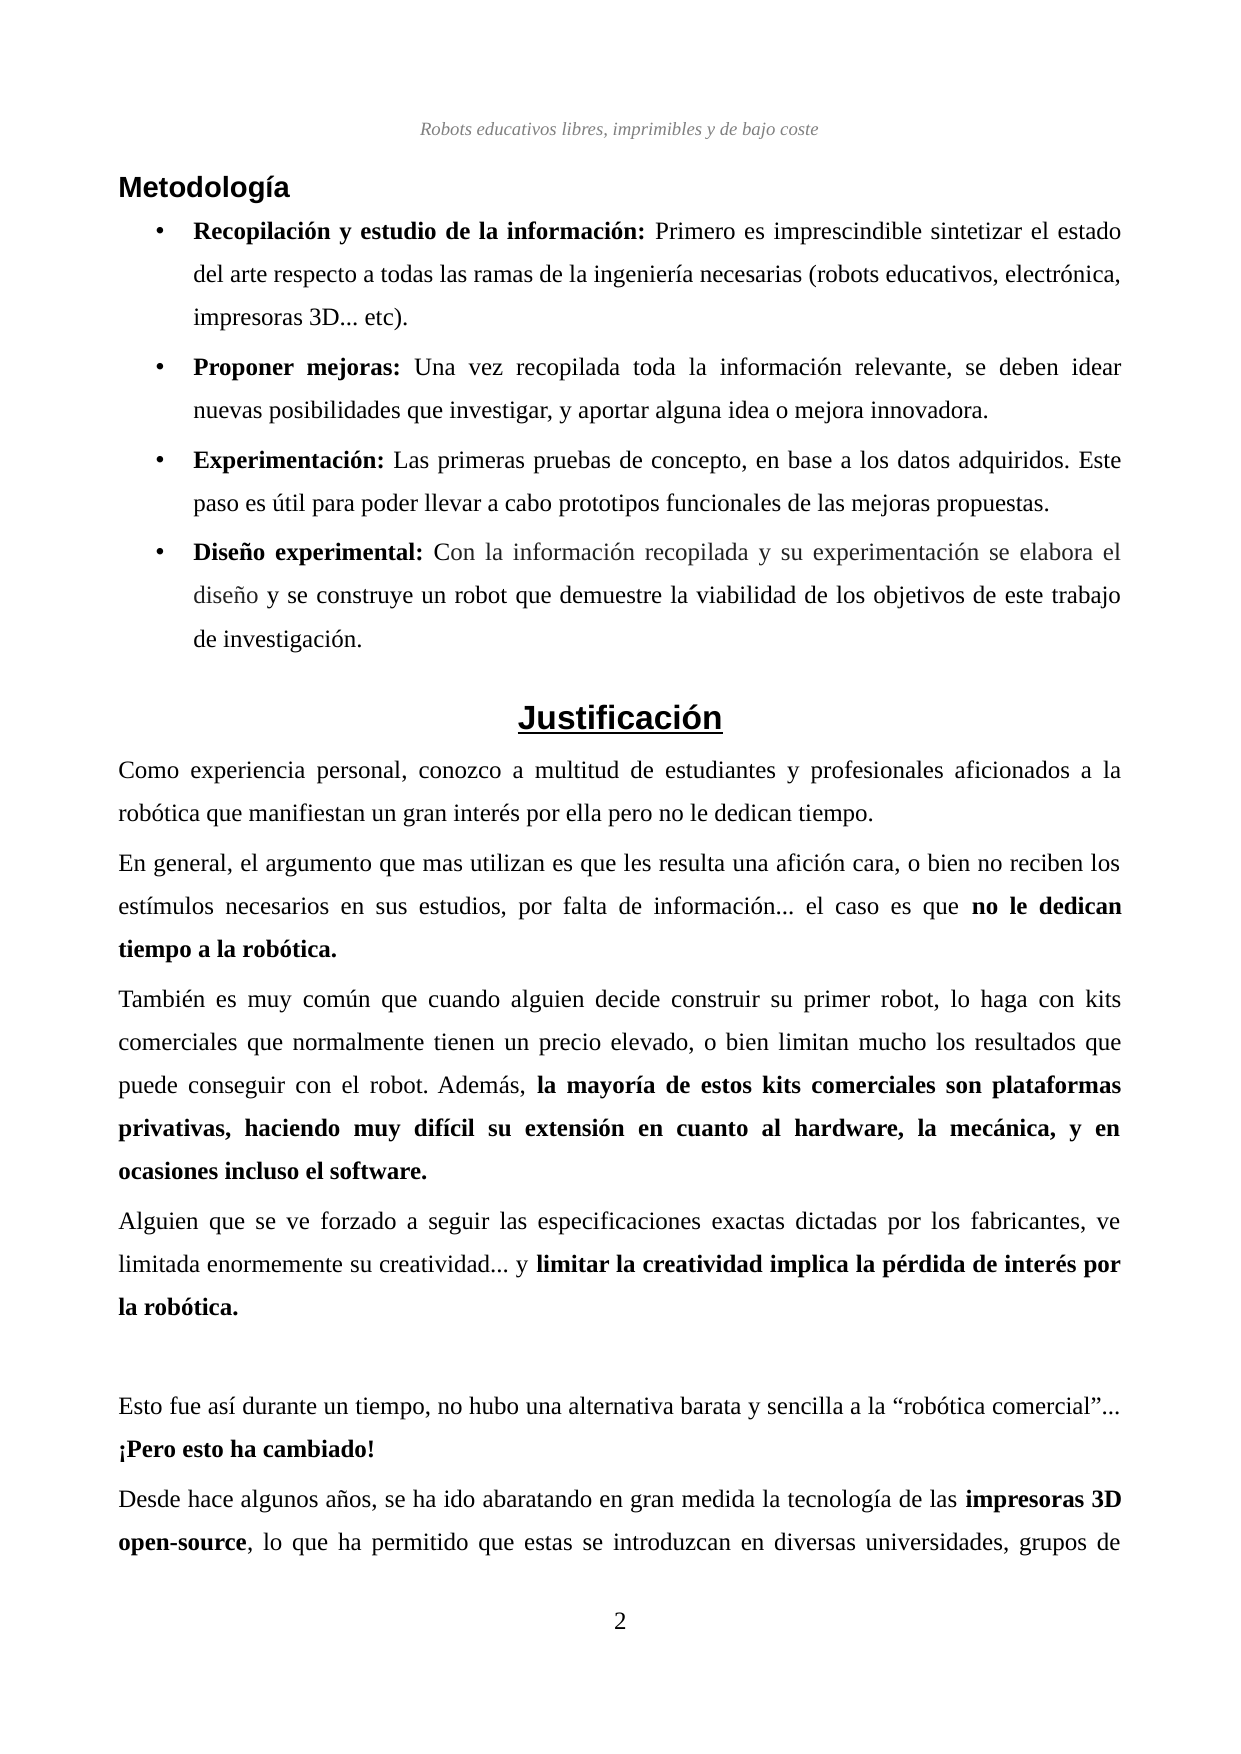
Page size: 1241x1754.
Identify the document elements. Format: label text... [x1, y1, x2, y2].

text Como experiencia personal, conozco a multitud de estudiantes y profesionales aficionados a la robótica que manifiestan un gran interés por ella pero no le dedican tiempo. [118, 755, 1122, 827]
text Alguien que se ve forzado a seguir las especificaciones exactas dictadas por los fabricantes, ve limitada enormemente su creatividad... y limitar la creatividad implica la pérdida de interés por la robótica. [118, 1206, 1122, 1321]
text También es muy común que cuando alguien decide construir su primer robot, lo haga con kits comerciales que normalmente tienen un precio elevado, o bien limitan mucho los resultados que puede conseguir con el robot. Además, la mayoría de estos kits comerciales son plataformas privativas, haciendo muy difícil su extensión en cuanto al hardware, la mecánica, y en ocasiones incluso el software. [118, 984, 1122, 1185]
list Diseño experimental: Con la información recopilada y su experimentación se elabora el diseño y se construye un robot que demuestre la viabilidad de los objetivos de este trabajo de investigación. [156, 537, 1122, 652]
list Experimentación: Las primeras pruebas de concepto, en base a los datos adquiridos. Este paso es útil para poder llevar a cabo prototipos funcionales de las mejoras propuestas. [156, 445, 1122, 517]
text En general, el argumento que mas utilizan es que les resulta una afición cara, o bien no reciben los estímulos necesarios en sus estudios, por falta de información... el caso es que no le dedican tiempo a la robótica. [118, 848, 1122, 963]
list Proponer mejoras: Una vez recopilada toda la información relevante, se deben idear nuevas posibilidades que investigar, y aportar alguna idea o mejora innovadora. [156, 352, 1122, 424]
subtitle Justificación [118, 698, 1122, 737]
subtitle Metodología [118, 170, 1122, 204]
text Desde hace algunos años, se ha ido abaratando en gran medida la tecnología de las impresoras 3D open-source, lo que ha permitido que estas se introduzcan en diversas universidades, grupos de [118, 1484, 1122, 1556]
list Recopilación y estudio de la información: Primero es imprescindible sintetizar el estado del arte respecto a todas las ramas de la ingeniería necesarias (robots educativos, electrónica, impresoras 3D... etc). [156, 216, 1122, 331]
text Esto fue así durante un tiempo, no hubo una alternativa barata y sencilla a la “robótica comercial”... ¡Pero esto ha cambiado! [118, 1391, 1122, 1463]
